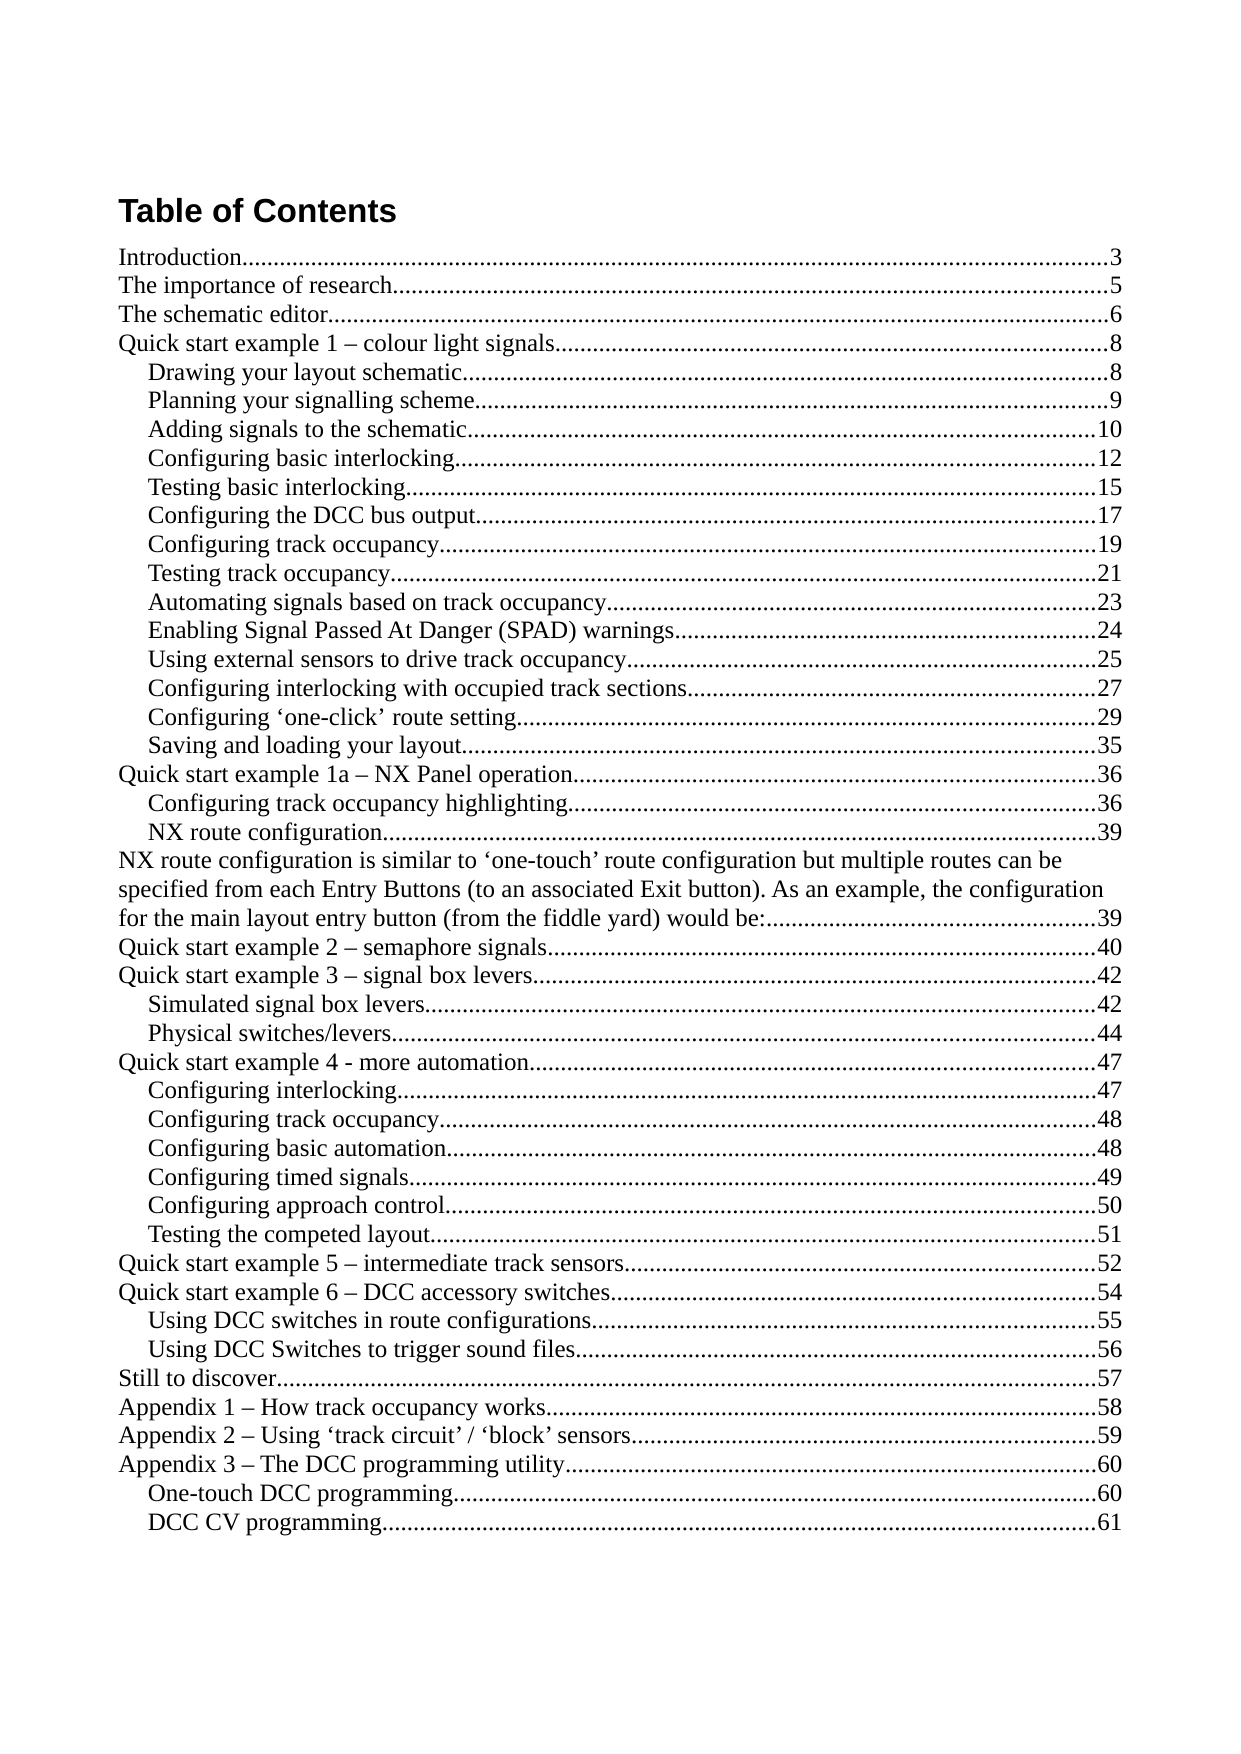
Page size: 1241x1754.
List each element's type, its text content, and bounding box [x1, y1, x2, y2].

text Appendix 2 – Using ‘track circuit’ / ‘block’ sensors 59 [118, 1420, 1122, 1449]
text Quick start example 6 – DCC accessory switches 54 [118, 1277, 1122, 1305]
text Saving and loading your layout 35 [148, 730, 1122, 759]
text Using DCC switches in route configurations 55 [148, 1305, 1122, 1334]
text Using DCC Switches to trigger sound files 56 [148, 1334, 1122, 1363]
text Planning your signalling scheme 9 [148, 385, 1122, 414]
text Quick start example 5 – intermediate track sensors 52 [118, 1248, 1122, 1277]
text Using external sensors to drive track occupancy 25 [148, 644, 1122, 673]
text Enabling Signal Passed At Danger (SPAD) warnings 24 [148, 615, 1122, 644]
text Configuring interlocking with occupied track sections 27 [148, 673, 1122, 702]
text Configuring approach control 50 [148, 1190, 1122, 1219]
text Configuring track occupancy 48 [148, 1104, 1122, 1133]
text Configuring ‘one-click’ route setting 29 [148, 702, 1122, 730]
text Drawing your layout schematic 8 [148, 357, 1122, 385]
text Still to discover 57 [118, 1363, 1122, 1392]
text Introduction 3 [118, 242, 1122, 270]
text NX route configuration is similar to ‘one-touch’ route configuration but multiple routes can be specified from each Entry Buttons (to an associated Exit button). As an example, the configuration for the main layout entry button (from the fiddle yard) would be: 39 [118, 845, 1122, 932]
text The importance of research 5 [118, 270, 1122, 299]
text DCC CV programming 61 [148, 1507, 1122, 1535]
text Quick start example 4 - more automation 47 [118, 1047, 1122, 1075]
text Configuring basic automation 48 [148, 1133, 1122, 1162]
text Configuring track occupancy 19 [148, 529, 1122, 558]
text Physical switches/levers 44 [148, 1018, 1122, 1047]
text Quick start example 3 – signal box levers 42 [118, 960, 1122, 989]
text Quick start example 1a – NX Panel operation 36 [118, 759, 1122, 788]
text Configuring the DCC bus output 17 [148, 500, 1122, 529]
text Quick start example 1 – colour light signals 8 [118, 328, 1122, 357]
text Simulated signal box levers 42 [148, 989, 1122, 1018]
text Adding signals to the schematic 10 [148, 414, 1122, 443]
text Quick start example 2 – semaphore signals 40 [118, 932, 1122, 960]
text Configuring basic interlocking 12 [148, 443, 1122, 472]
text Automating signals based on track occupancy 23 [148, 587, 1122, 615]
subtitle Table of Contents [118, 191, 1122, 229]
text Appendix 3 – The DCC programming utility 60 [118, 1449, 1122, 1478]
text Testing track occupancy 21 [148, 558, 1122, 587]
text One-touch DCC programming 60 [148, 1478, 1122, 1507]
text NX route configuration 39 [148, 817, 1122, 845]
text Appendix 1 – How track occupancy works 58 [118, 1392, 1122, 1420]
text Configuring interlocking 47 [148, 1075, 1122, 1104]
text Testing the competed layout 51 [148, 1219, 1122, 1248]
text Configuring timed signals 49 [148, 1162, 1122, 1190]
text Testing basic interlocking 15 [148, 472, 1122, 500]
text The schematic editor 6 [118, 299, 1122, 328]
text Configuring track occupancy highlighting 36 [148, 788, 1122, 817]
